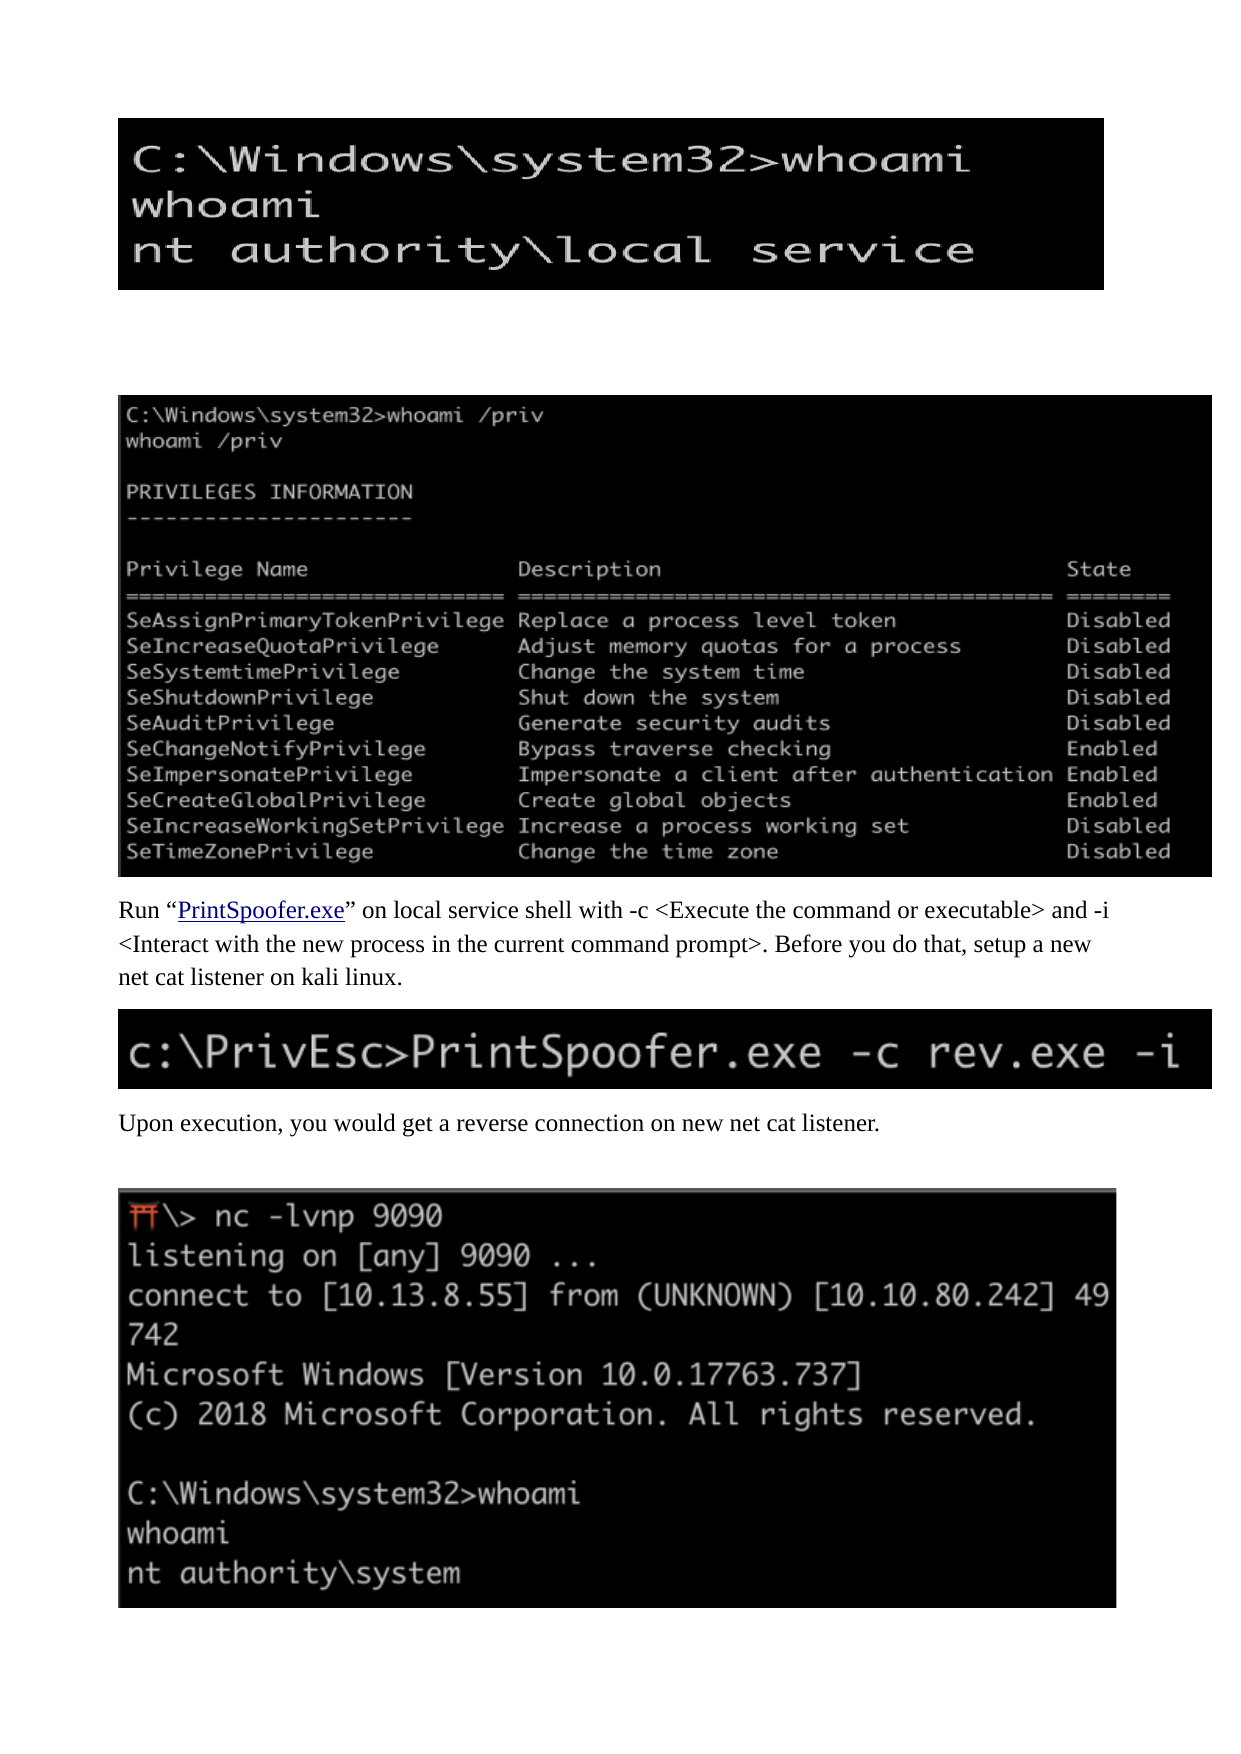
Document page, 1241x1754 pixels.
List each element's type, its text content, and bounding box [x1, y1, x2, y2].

picture [118, 1009, 1212, 1089]
text Upon execution, you would get a reverse connection on new net cat listener. [118, 1108, 1122, 1137]
picture [118, 118, 1104, 290]
picture [118, 395, 1212, 877]
text Run “PrintSpoofer.exe” on local service shell with -c <Execute the command or executable> and -i <Interact with the new process in the current command prompt>. Before you do that, setup a new net cat listener on kali linux. [118, 896, 1122, 990]
picture [118, 1188, 1117, 1608]
